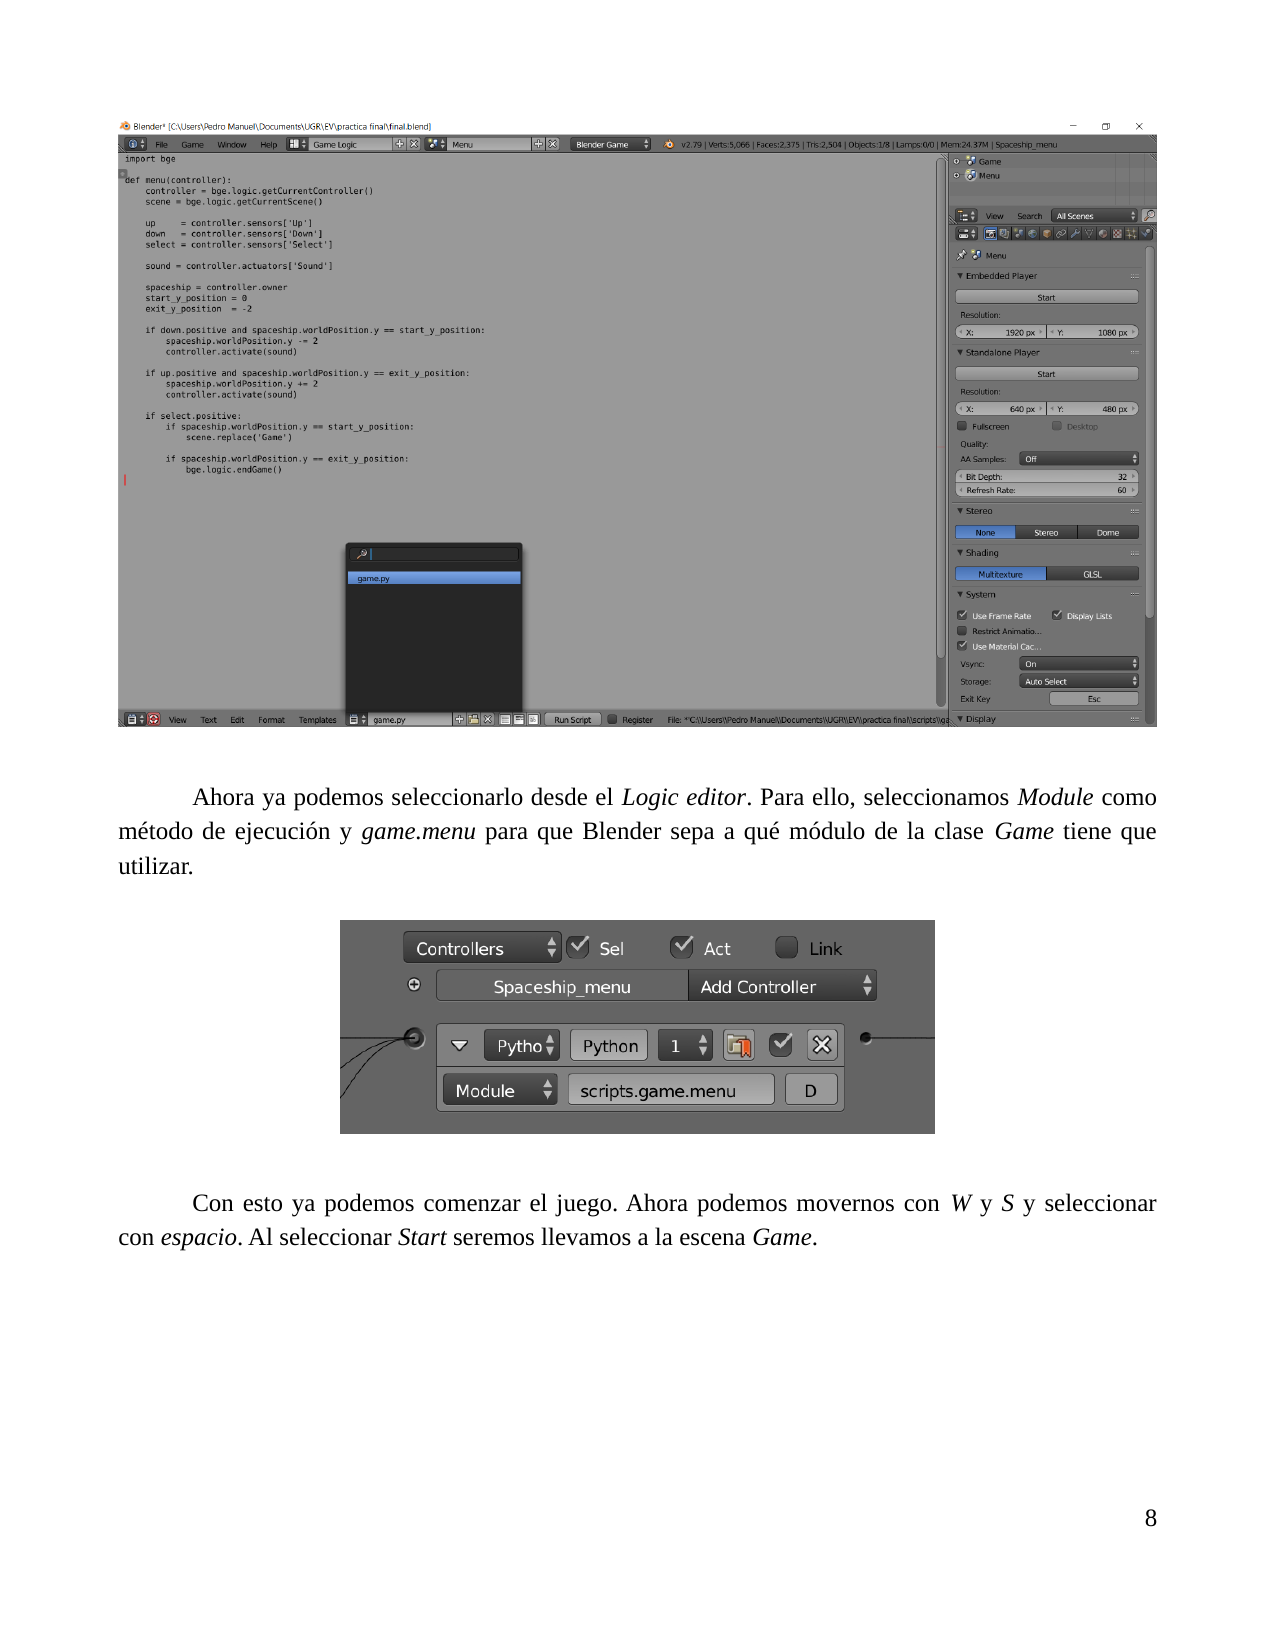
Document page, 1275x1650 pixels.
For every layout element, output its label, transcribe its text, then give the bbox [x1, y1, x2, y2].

picture [118, 118, 1157, 727]
text Con esto ya podemos comenzar el juego. Ahora podemos movernos con W y S y seleccionar con espacio. Al seleccionar Start seremos llevamos a la escena Game. [118, 1188, 1157, 1251]
text Ahora ya podemos seleccionarlo desde el Logic editor. Para ello, seleccionamos Module como método de ejecución y game.menu para que Blender sepa a qué módulo de la clase Game tiene que utilizar. [118, 782, 1157, 879]
picture [340, 920, 935, 1134]
